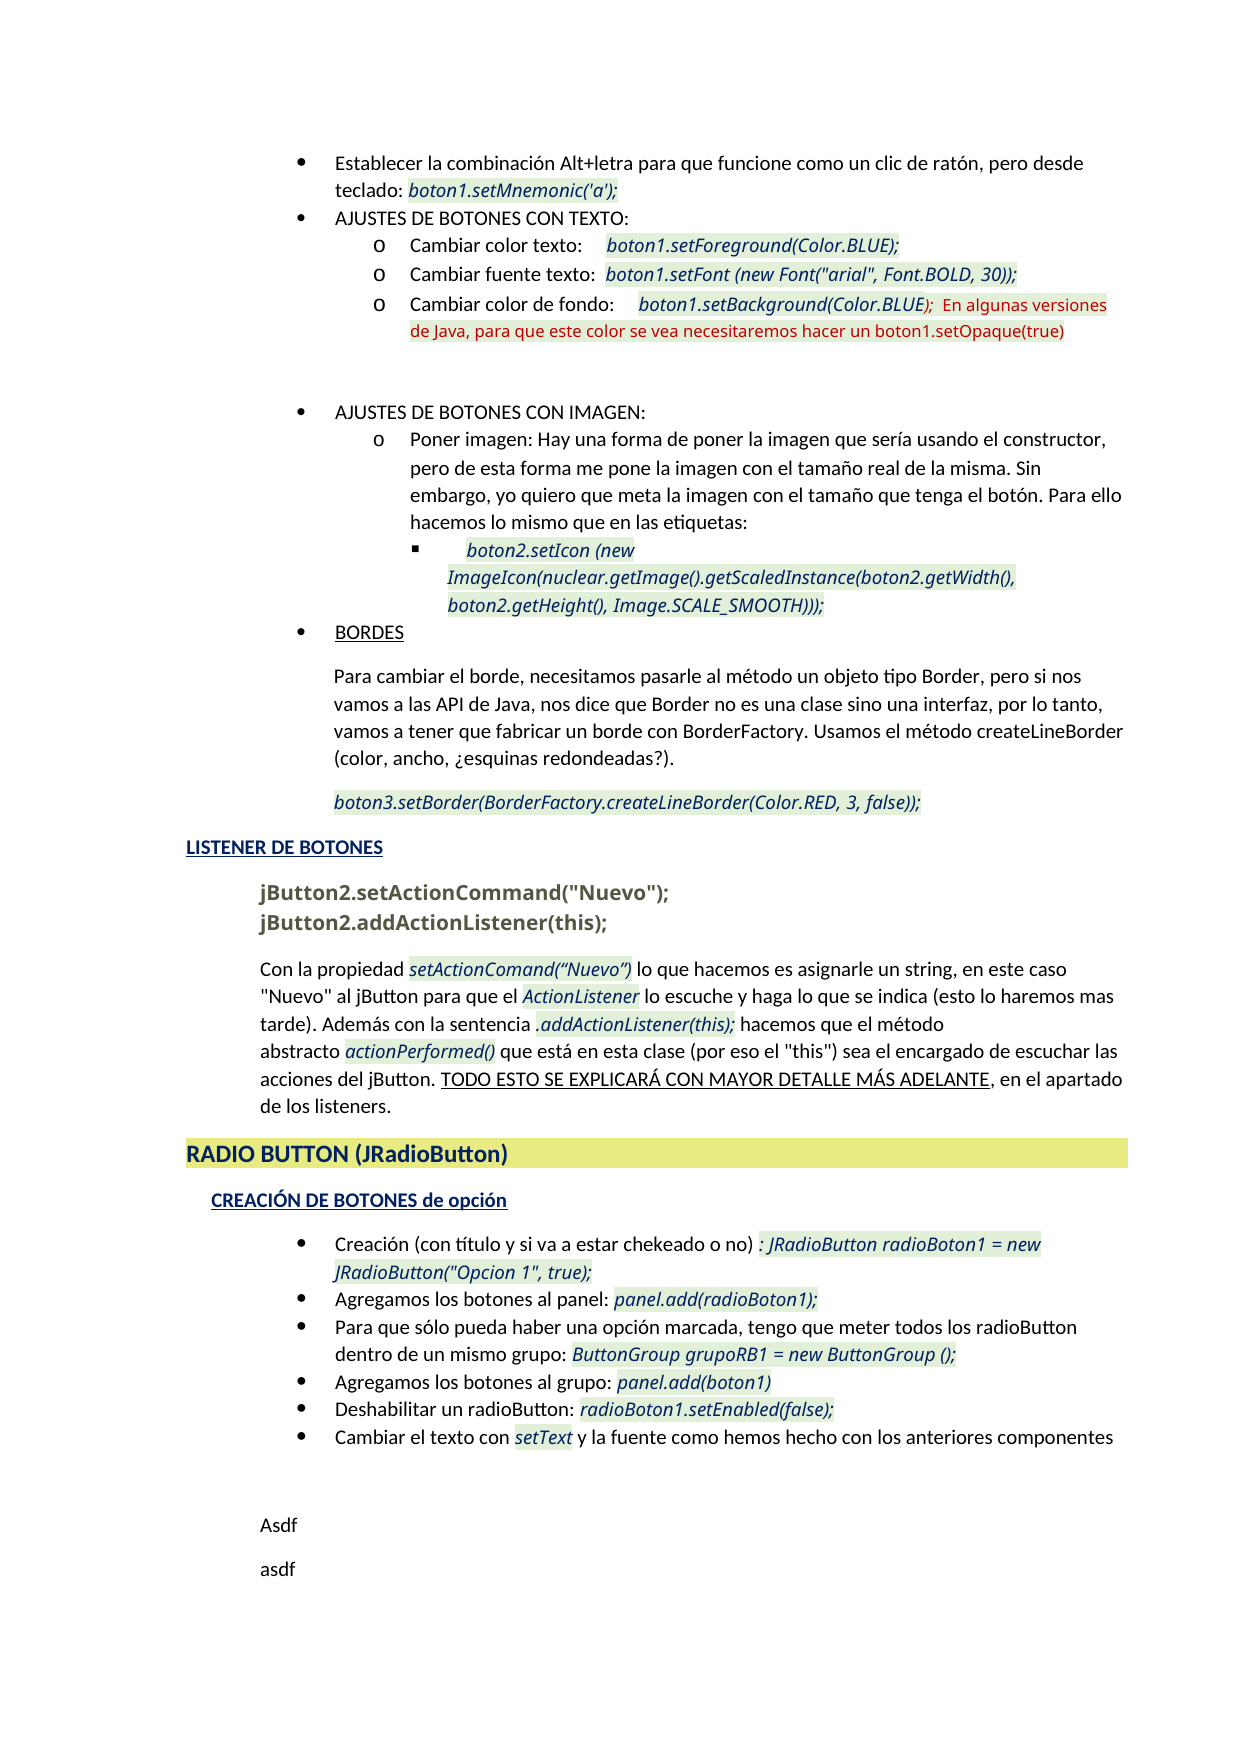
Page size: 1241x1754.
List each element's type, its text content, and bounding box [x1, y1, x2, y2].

list AJUSTES DE BOTONES CON TEXTO: [297, 205, 1128, 230]
list Establecer la combinación Alt+letra para que funcione como un clic de ratón, pero desde teclado: boton1.setMnemonic('a'); [297, 150, 1128, 203]
list Cambiar fuente texto: boton1.setFont (new Font("arial", Font.BOLD, 30)); [372, 262, 1128, 289]
list Agregamos los botones al grupo: panel.add(boton1) [297, 1369, 1128, 1395]
list boton2.setIcon (new ImageIcon(nuclear.getImage().getScaledInstance(boton2.getWidth(), boton2.getHeight(), Image.SCALE_SMOOTH))); [410, 537, 1128, 617]
list Cambiar color de fondo: boton1.setBackground(Color.BLUE); En algunas versiones de Java, para que este color se vea necesitaremos hacer un boton1.setOpaque(true) [372, 291, 1128, 342]
list Creación (con título y si va a estar chekeado o no) : JRadioButton radioBoton1 = new JRadioButton("Opcion 1", true); [297, 1231, 1128, 1284]
text Asdf [260, 1513, 1128, 1538]
text CREACIÓN DE BOTONES de opción [187, 1187, 1128, 1213]
list Deshabilitar un radioButton: radioBoton1.setEnabled(false); [297, 1397, 1128, 1422]
text jButton2.setActionCommand("Nuevo"); jButton2.addActionListener(this); [260, 878, 1128, 937]
list Cambiar color texto: boton1.setForeground(Color.BLUE); [372, 232, 1128, 259]
list Poner imagen: Hay una forma de poner la imagen que sería usando el constructor, pero de esta forma me pone la imagen con el tamaño real de la misma. Sin embargo, yo quiero que meta la imagen con el tamaño que tenga el botón. Para ello hacemos lo mismo que en las etiquetas: [372, 426, 1128, 535]
list BORDES [297, 619, 1128, 645]
text RADIO BUTTON (JRadioButton) [186, 1138, 1128, 1168]
text boton3.setBorder(BorderFactory.createLineBorder(Color.RED, 3, false)); [334, 790, 1128, 815]
text LISTENER DE BOTONES [186, 834, 1128, 859]
list Agregamos los botones al panel: panel.add(radioBoton1); [297, 1286, 1128, 1312]
text asdf [260, 1557, 1128, 1582]
list Para que sólo pueda haber una opción marcada, tengo que meter todos los radioButton dentro de un mismo grupo: ButtonGroup grupoRB1 = new ButtonGroup (); [297, 1314, 1128, 1367]
text Para cambiar el borde, necesitamos pasarle al método un objeto tipo Border, pero si nos vamos a las API de Java, nos dice que Border no es una clase sino una interfaz, por lo tanto, vamos a tener que fabricar un borde con BorderFactory. Usamos el método createLineBorder (color, ancho, ¿esquinas redondeadas?). [334, 663, 1128, 771]
list AJUSTES DE BOTONES CON IMAGEN: [297, 399, 1128, 424]
text Con la propiedad setActionComand(“Nuevo”) lo que hacemos es asignarle un string, en este caso "Nuevo" al jButton para que el ActionListener lo escuche y haga lo que se indica (esto lo haremos mas tarde). Además con la sentencia .addActionListener(this); hacemos que el método abstracto actionPerformed() que está en esta clase (por eso el "this") sea el encargado de escuchar las acciones del jButton. TODO ESTO SE EXPLICARÁ CON MAYOR DETALLE MÁS ADELANTE, en el apartado de los listeners. [260, 956, 1128, 1119]
list Cambiar el texto con setText y la fuente como hemos hecho con los anteriores componentes [297, 1424, 1128, 1450]
